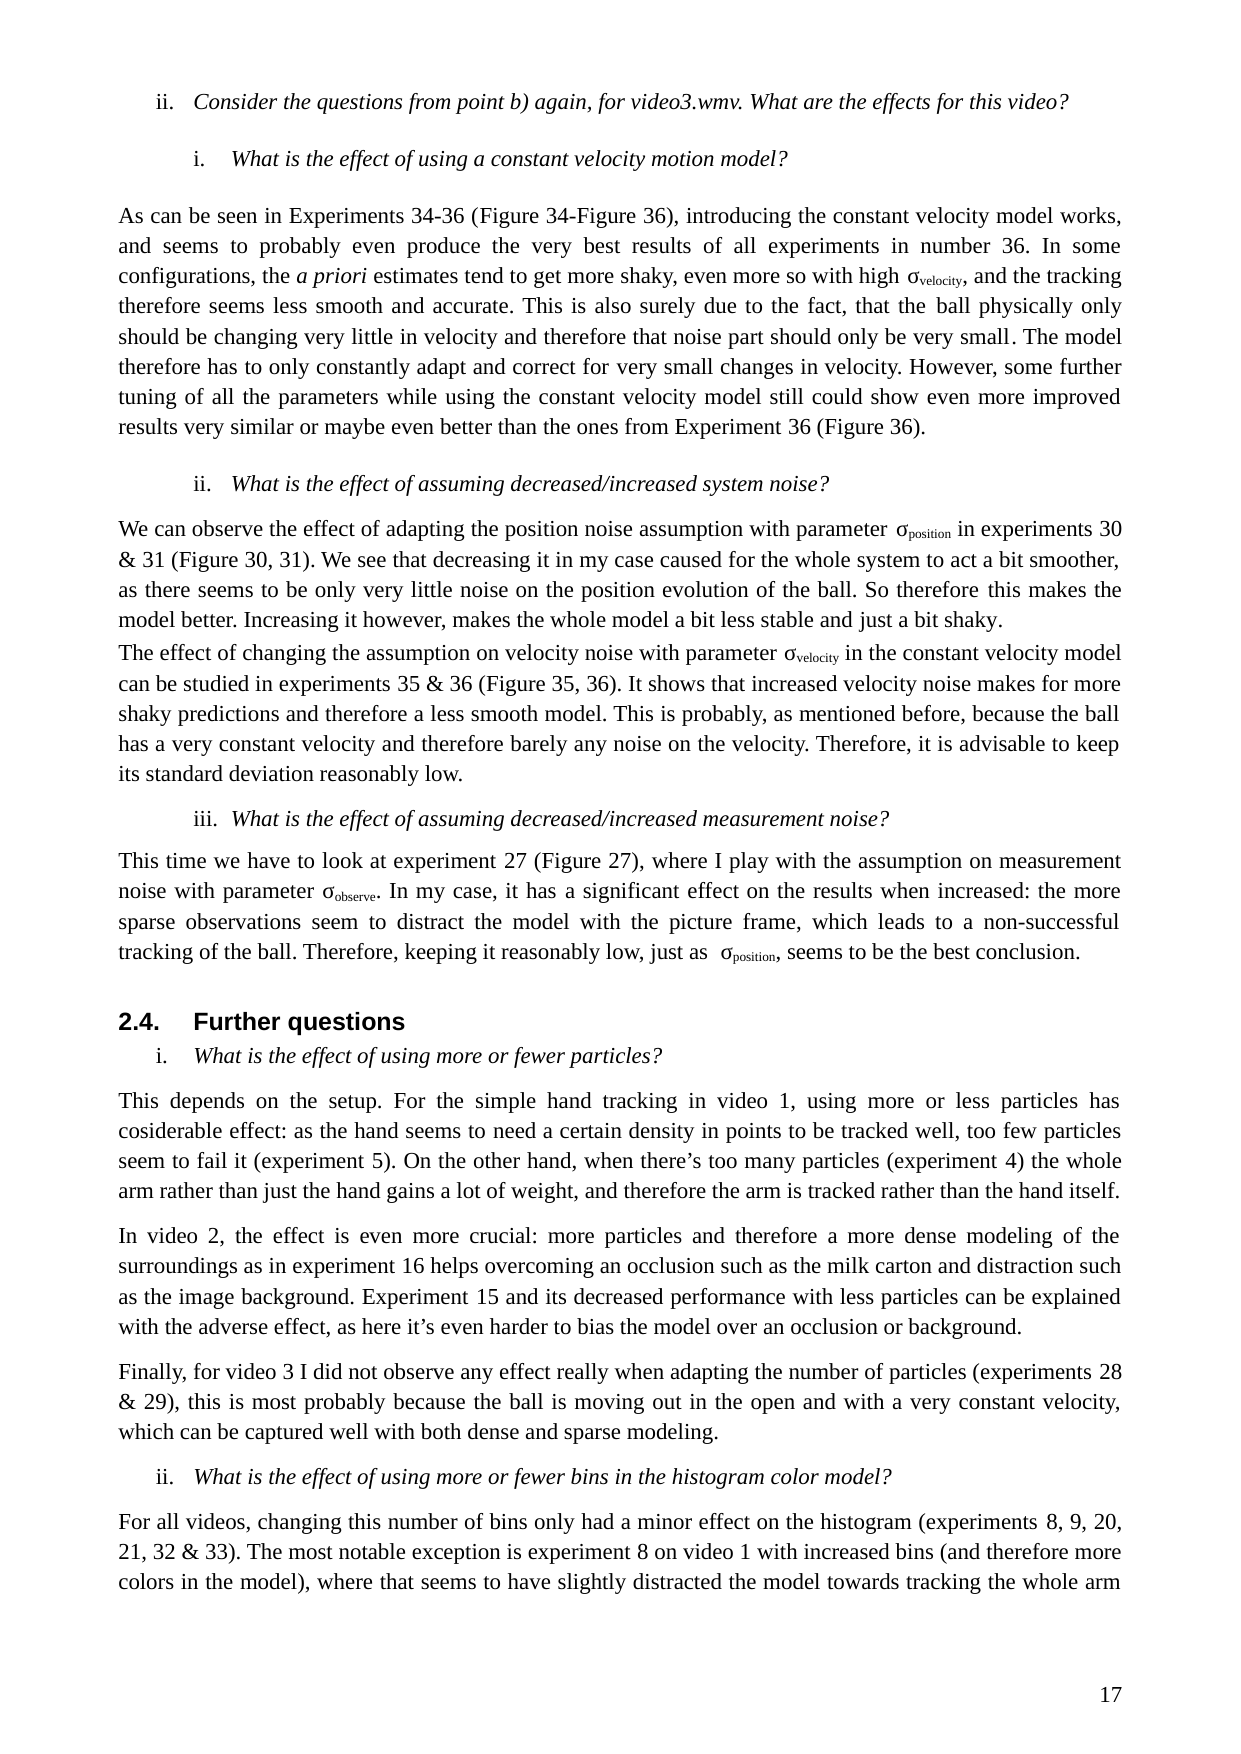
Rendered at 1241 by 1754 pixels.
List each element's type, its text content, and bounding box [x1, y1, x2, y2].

list What is the effect of assuming decreased/increased system noise? [193, 470, 1122, 497]
text We can observe the effect of adapting the position noise assumption with parameter σposition in experiments 30 & 31 (Figure 30, 31). We see that decreasing it in my case caused for the whole system to act a bit smoother, as there seems to be only very little noise on the position evolution of the ball. So therefore this makes the model better. Increasing it however, makes the whole model a bit less stable and just a bit shaky. [118, 516, 1122, 632]
list What is the effect of assuming decreased/increased measurement noise? [193, 805, 1122, 832]
text In video 2, the effect is even more crucial: more particles and therefore a more dense modeling of the surroundings as in experiment 16 helps overcoming an occlusion such as the milk carton and distraction such as the image background. Experiment 15 and its decreased performance with less particles can be explained with the adverse effect, as here it’s even harder to bias the model over an occlusion or background. [118, 1222, 1122, 1339]
list What is the effect of using more or fewer particles? [156, 1042, 1122, 1068]
text For all videos, changing this number of bins only had a minor effect on the histogram (experiments 8, 9, 20, 21, 32 & 33). The most notable exception is experiment 8 on video 1 with increased bins (and therefore more colors in the model), where that seems to have slightly distracted the model towards tracking the whole arm [118, 1508, 1122, 1594]
subtitle Further questions [118, 1007, 1122, 1036]
text The effect of changing the assumption on velocity noise with parameter σvelocity in the constant velocity model can be studied in experiments 35 & 36 (Figure 35, 36). It shows that increased velocity noise makes for more shaky predictions and therefore a less smooth model. This is probably, as mentioned before, because the ball has a very constant velocity and therefore barely any noise on the velocity. Therefore, it is advisable to keep its standard deviation reasonably low. [118, 639, 1122, 787]
text This depends on the setup. For the simple hand tracking in video 1, using more or less particles has cosiderable effect: as the hand seems to need a certain density in points to be tracked well, too few particles seem to fail it (experiment 5). On the other hand, when there’s too many particles (experiment 4) the whole arm rather than just the hand gains a lot of weight, and therefore the arm is tracked rather than the hand itself. [118, 1087, 1122, 1204]
list What is the effect of using more or fewer bins in the histogram color model? [156, 1463, 1122, 1489]
text This time we have to look at experiment 27 (Figure 27), where I play with the assumption on measurement noise with parameter σobserve. In my case, it has a significant effect on the results when increased: the more sparse observations seem to distract the model with the picture frame, which leads to a non-successful tracking of the ball. Therefore, keeping it reasonably low, just as σposition, seems to be the best conclusion. [118, 847, 1122, 964]
text As can be seen in Experiments 34-36 (Figure 34-Figure 36), introducing the constant velocity model works, and seems to probably even produce the very best results of all experiments in number 36. In some configurations, the a priori estimates tend to get more shaky, even more so with high σvelocity, and the tracking therefore seems less smooth and accurate. This is also surely due to the fact, that the ball physically only should be changing very little in velocity and therefore that noise part should only be very small. The model therefore has to only constantly adapt and correct for very small changes in velocity. However, some further tuning of all the parameters while using the constant velocity model still could show even more improved results very similar or maybe even better than the ones from Experiment 36 (Figure 36). [118, 202, 1122, 440]
list What is the effect of using a constant velocity motion model? [193, 145, 1122, 171]
text Finally, for video 3 I did not observe any effect really when adapting the number of particles (experiments 28 & 29), this is most probably because the ball is moving out in the open and with a very constant velocity, which can be captured well with both dense and sparse modeling. [118, 1358, 1122, 1444]
list Consider the questions from point b) again, for video3.wmv. What are the effects for this video? [156, 88, 1122, 114]
